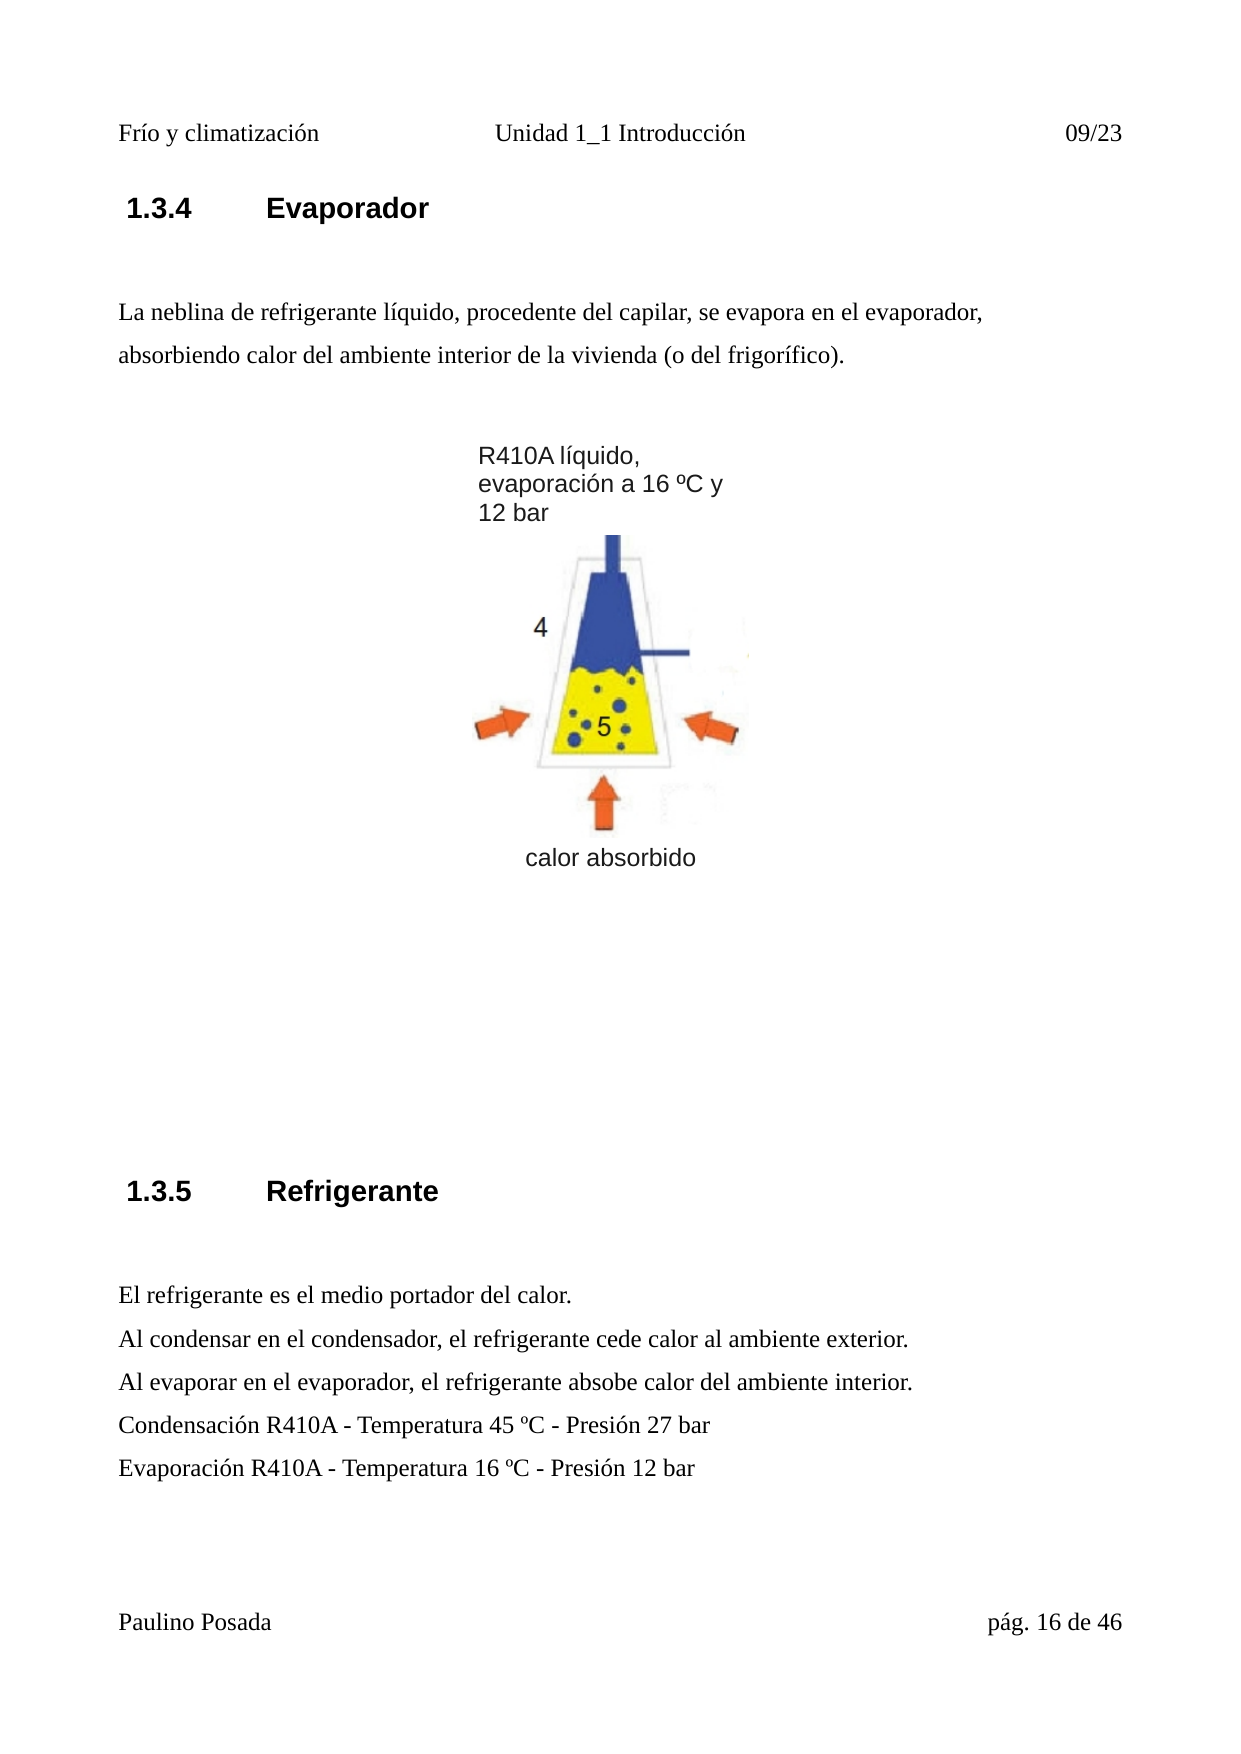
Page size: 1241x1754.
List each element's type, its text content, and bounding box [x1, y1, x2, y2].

subtitle Refrigerante [118, 1174, 1122, 1208]
text Evaporación R410A - Temperatura 16 ºC - Presión 12 bar [118, 1453, 1122, 1482]
text Al evaporar en el evaporador, el refrigerante absobe calor del ambiente interior. [118, 1367, 1122, 1396]
text La neblina de refrigerante líquido, procedente del capilar, se evapora en el evaporador, [118, 297, 1122, 326]
text absorbiendo calor del ambiente interior de la vivienda (o del frigorífico). [118, 340, 1122, 369]
subtitle Evaporador [118, 191, 1122, 225]
text El refrigerante es el medio portador del calor. [118, 1281, 1122, 1309]
picture [472, 535, 749, 838]
text Al condensar en el condensador, el refrigerante cede calor al ambiente exterior. [118, 1324, 1122, 1352]
text Condensación R410A - Temperatura 45 ºC - Presión 27 bar [118, 1410, 1122, 1439]
